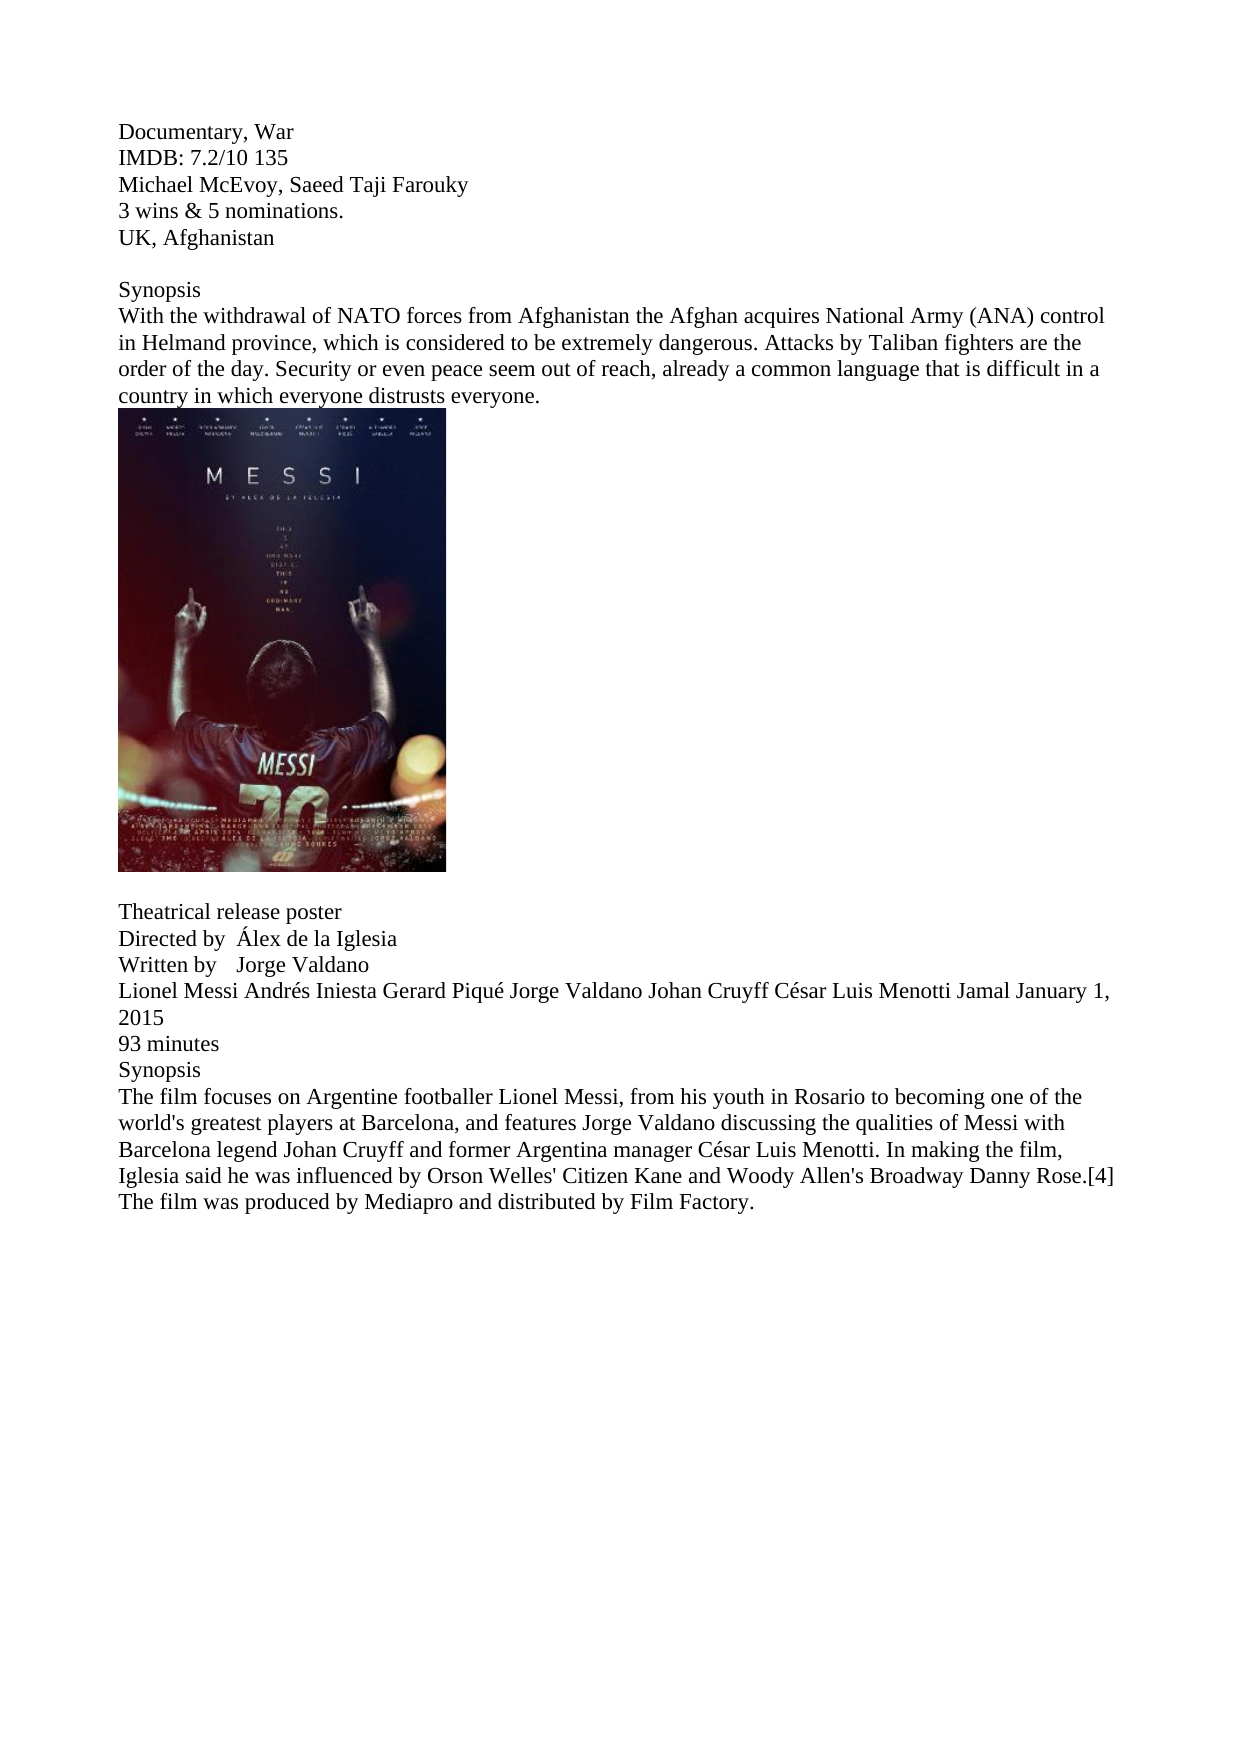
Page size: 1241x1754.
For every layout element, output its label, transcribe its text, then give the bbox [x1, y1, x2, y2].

text The film focuses on Argentine footballer Lionel Messi, from his youth in Rosario to becoming one of the world's greatest players at Barcelona, and features Jorge Valdano discussing the qualities of Messi with Barcelona legend Johan Cruyff and former Argentina manager César Luis Menotti. In making the film, Iglesia said he was influenced by Orson Welles' Citizen Kane and Woody Allen's Broadway Danny Rose.[4] The film was produced by Mediapro and distributed by Film Factory. [118, 1083, 1122, 1215]
text UK, Afghanistan [118, 223, 1122, 250]
text Directed by Álex de la Iglesia [118, 925, 1122, 951]
text Written by Jorge Valdano [118, 951, 1122, 977]
text Theatrical release poster [118, 898, 1122, 925]
text IMDB: 7.2/10 135 [118, 144, 1122, 171]
text Lionel Messi Andrés Iniesta Gerard Piqué Jorge Valdano Johan Cruyff César Luis Menotti Jamal January 1, 2015 [118, 977, 1122, 1030]
text Synopsis [118, 1057, 1122, 1083]
text 3 wins & 5 nominations. [118, 197, 1122, 223]
text 93 minutes [118, 1030, 1122, 1057]
text Synopsis [118, 276, 1122, 303]
text Michael McEvoy, Saeed Taji Farouky [118, 171, 1122, 197]
text Documentary, War [118, 118, 1122, 144]
text With the withdrawal of NATO forces from Afghanistan the Afghan acquires National Army (ANA) control in Helmand province, which is considered to be extremely dangerous. Attacks by Taliban fighters are the order of the day. Security or even peace seem out of reach, already a common language that is difficult in a country in which everyone distrusts everyone. [118, 303, 1122, 408]
